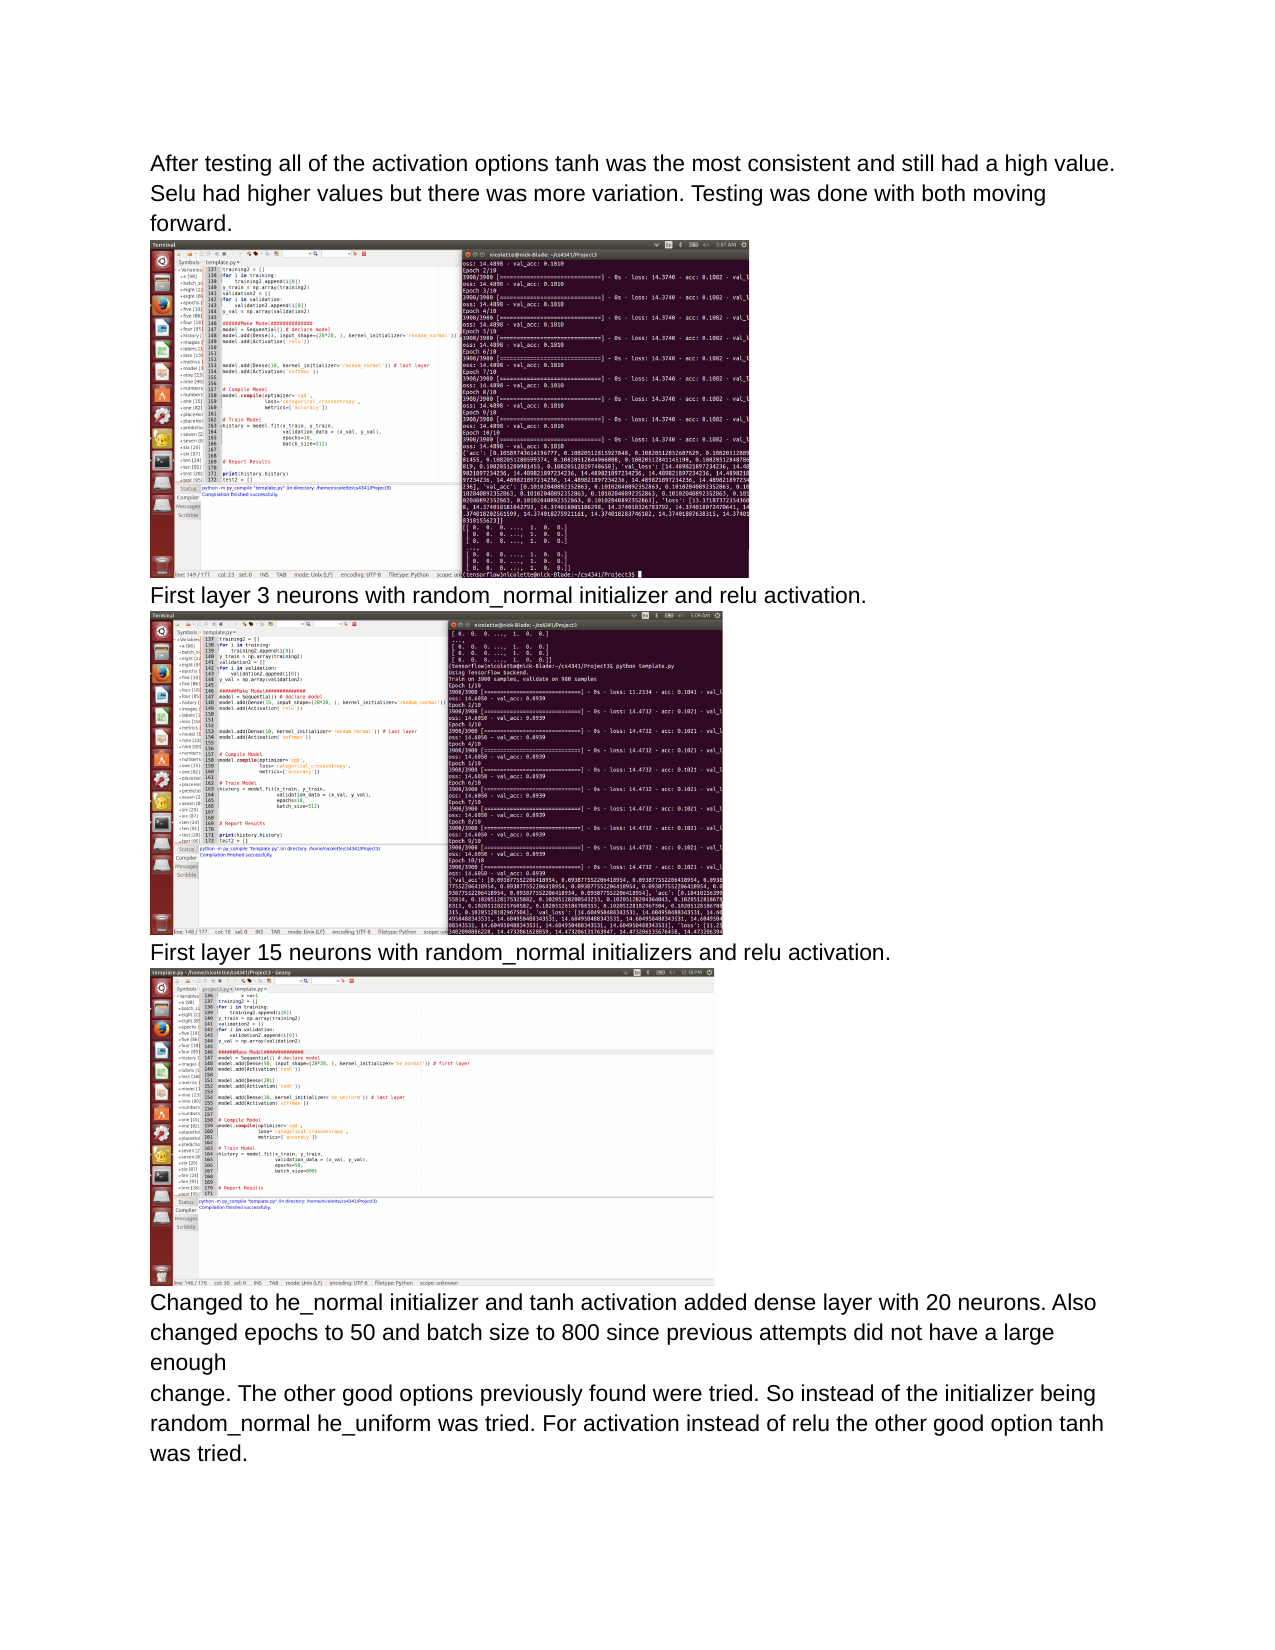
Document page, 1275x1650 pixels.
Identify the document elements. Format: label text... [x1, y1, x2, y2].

picture [150, 968, 715, 1286]
text Changed to he_normal initializer and tanh activation added dense layer with 20 neurons. Also changed epochs to 50 and batch size to 800 since previous attempts did not have a large enough [150, 1289, 1125, 1376]
text change. The other good options previously found were tried. So instead of the initializer being random_normal he_uniform was tried. For activation instead of relu the other good option tanh was tried. [150, 1379, 1125, 1466]
text After testing all of the activation options tanh was the most consistent and still had a high value. Selu had higher values but there was more variation. Testing was done with both moving forward. [150, 150, 1125, 237]
picture [150, 611, 723, 935]
picture [150, 240, 750, 578]
text First layer 15 neurons with random_normal initializers and relu activation. [150, 938, 1125, 965]
text First layer 3 neurons with random_normal initializer and relu activation. [150, 582, 1125, 608]
